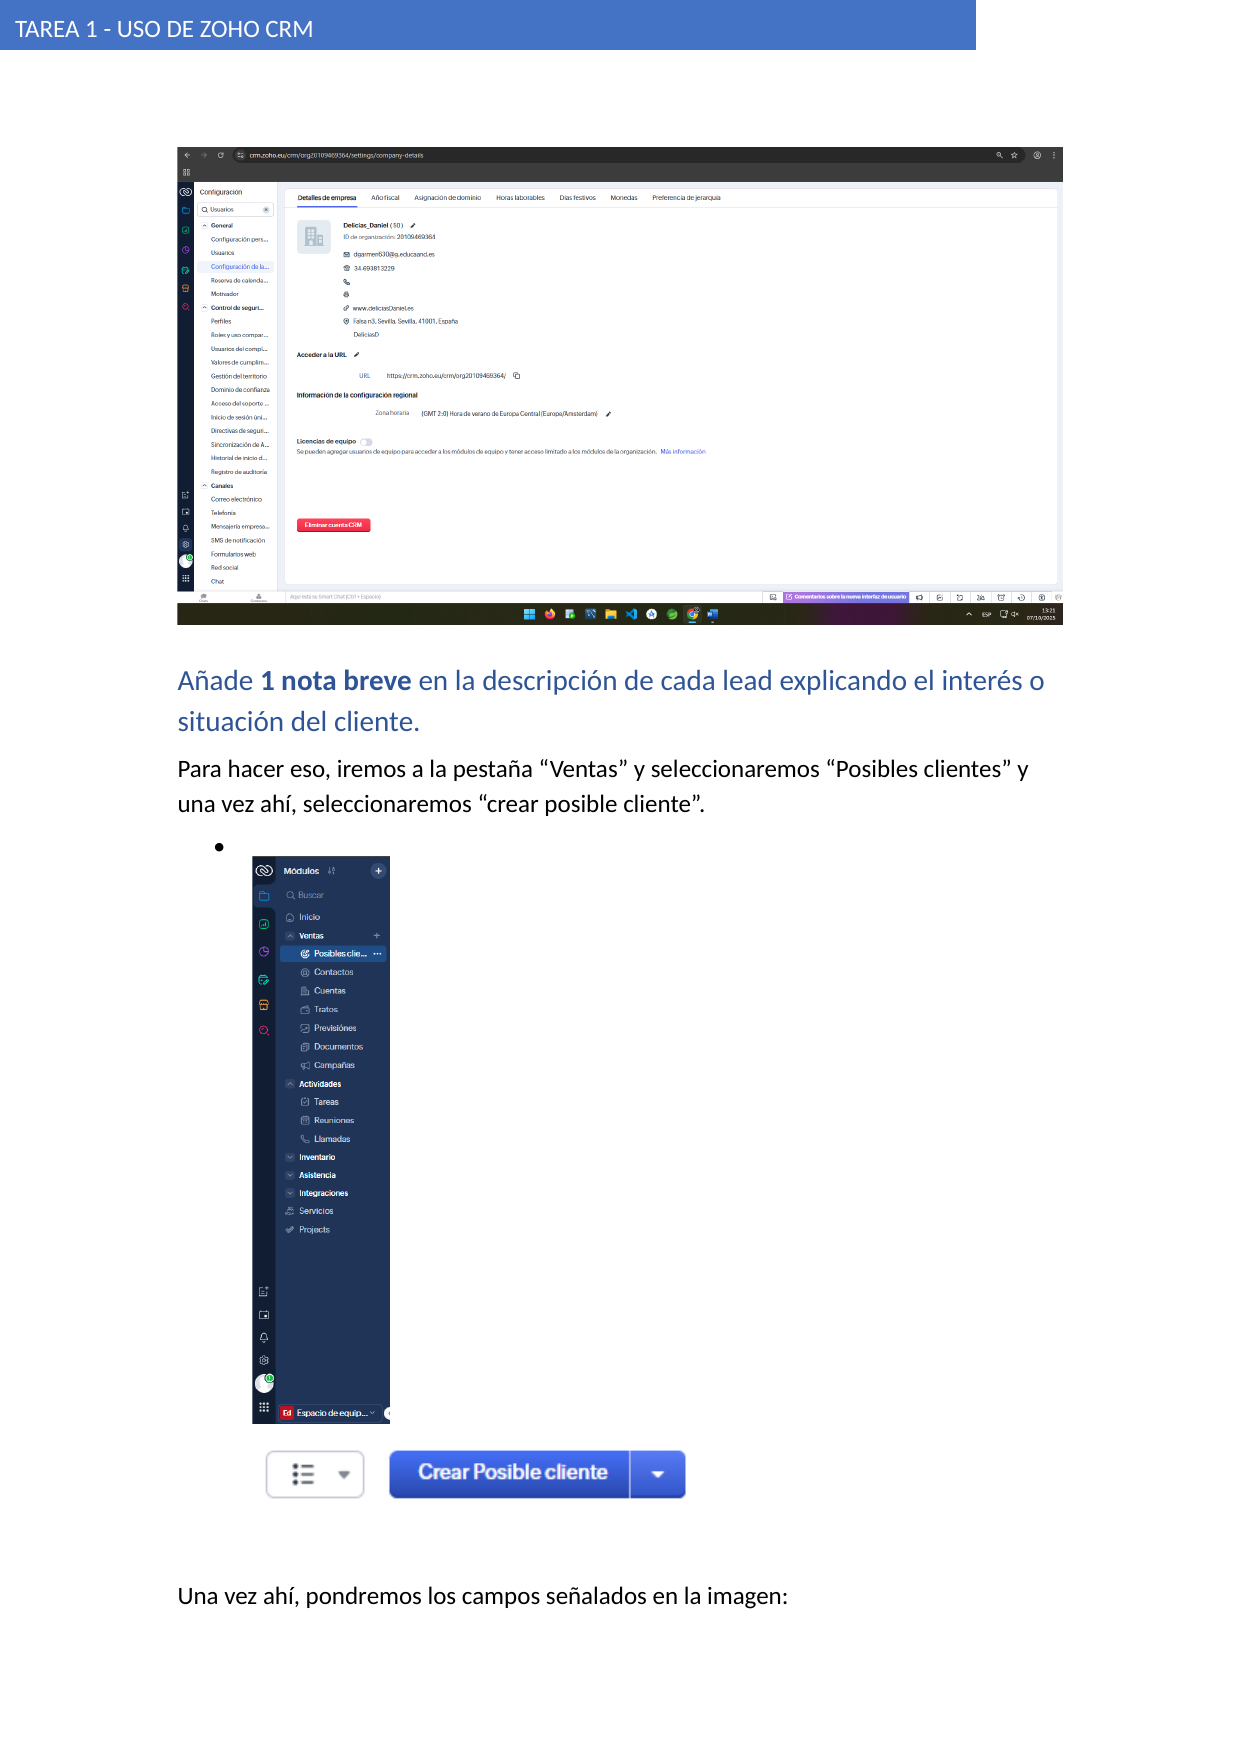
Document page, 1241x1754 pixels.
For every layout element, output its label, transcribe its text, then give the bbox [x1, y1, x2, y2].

subtitle Añade 1 nota breve en la descripción de cada lead explicando el interés o situación del cliente. [177, 662, 1063, 739]
text Una vez ahí, pondremos los campos señalados en la imagen: [177, 1581, 1063, 1611]
text Para hacer eso, iremos a la pestaña “Ventas” y seleccionaremos “Posibles clientes” y una vez ahí, seleccionaremos “crear posible cliente”. [177, 753, 1063, 818]
